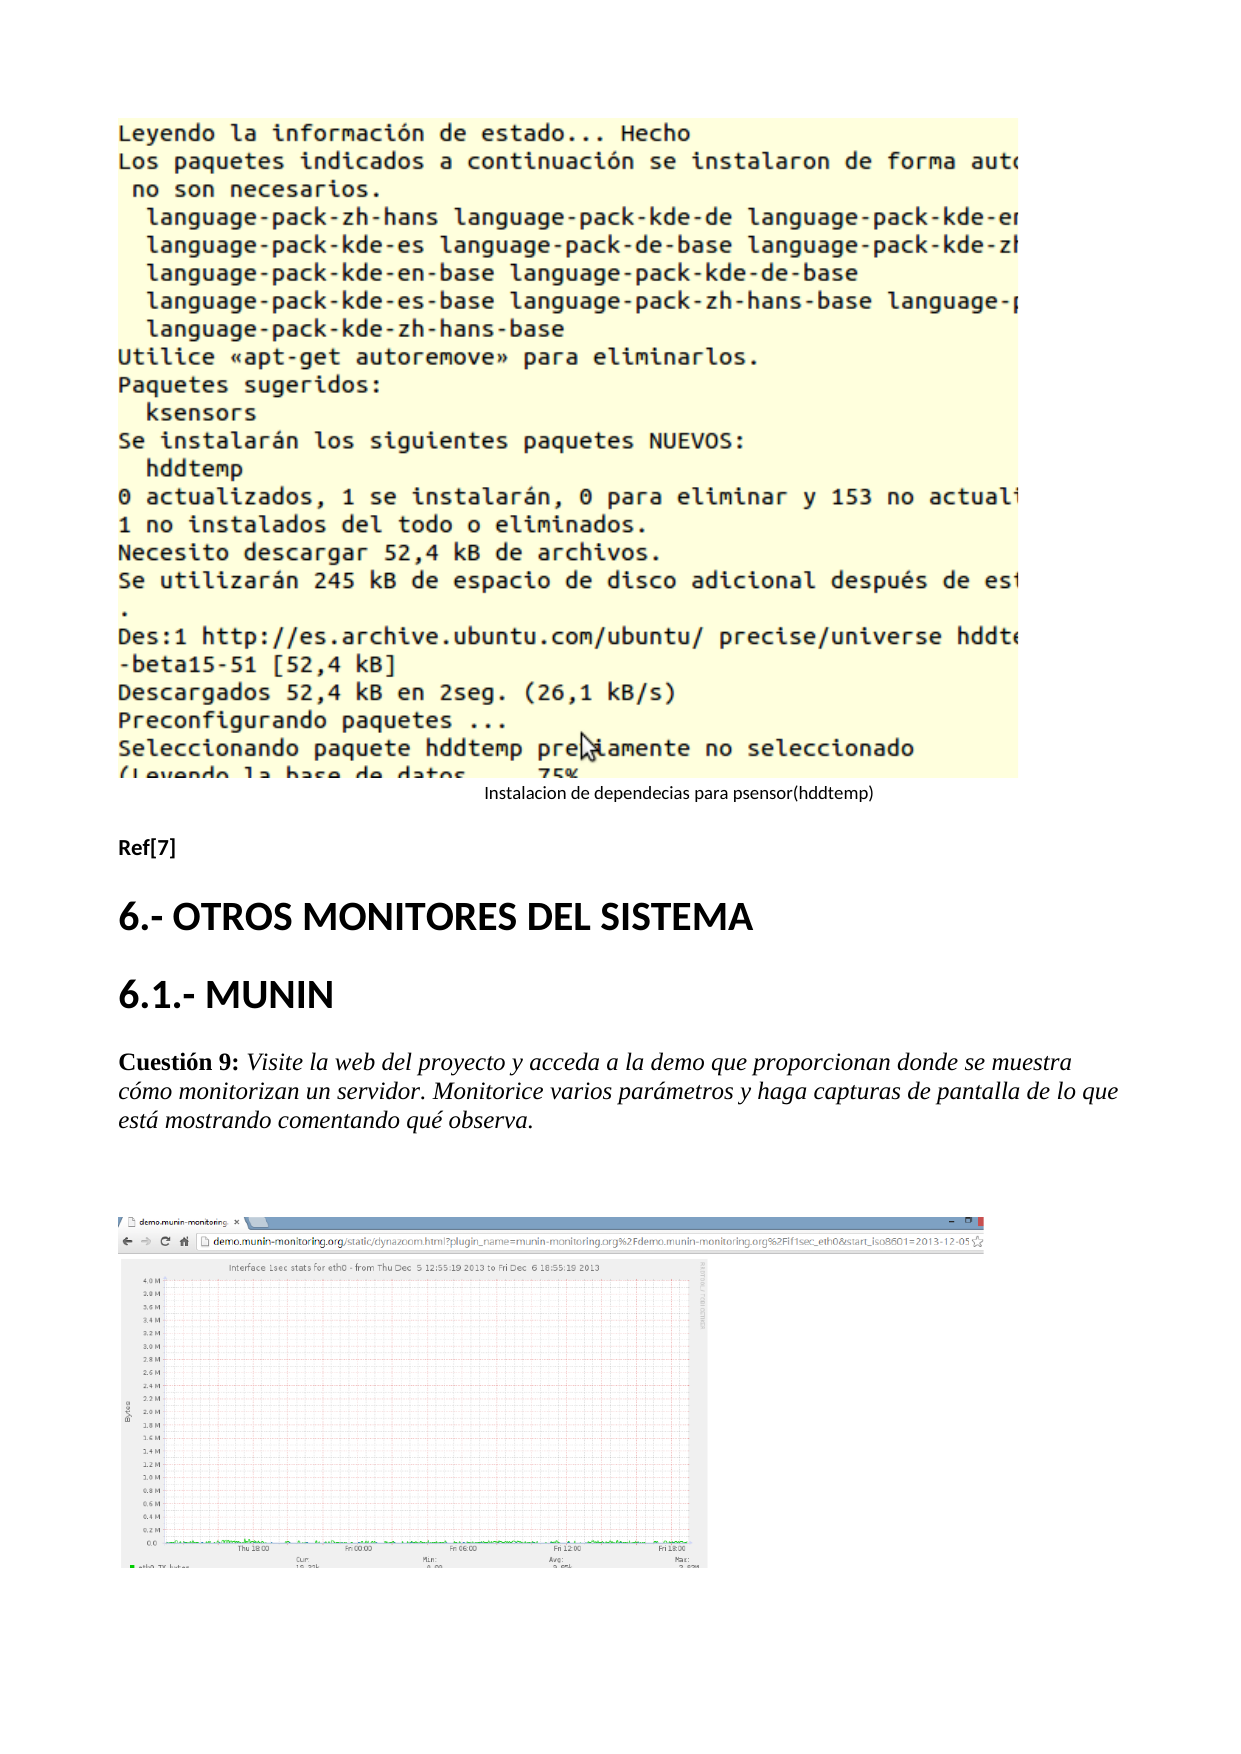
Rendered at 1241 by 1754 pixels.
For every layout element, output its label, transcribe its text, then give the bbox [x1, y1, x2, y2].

text 6.1.- MUNIN [118, 968, 1122, 1019]
text Cuestión 9: Visite la web del proyecto y acceda a la demo que proporcionan donde se muestra cómo monitorizan un servidor. Monitorice varios parámetros y haga capturas de pantalla de lo que está mostrando comentando qué observa. [118, 1047, 1122, 1133]
text Ref[7] [118, 833, 1122, 862]
text Instalacion de dependecias para psensor(hddtemp) [118, 777, 1122, 806]
text 6.- OTROS MONITORES DEL SISTEMA [118, 889, 1122, 940]
